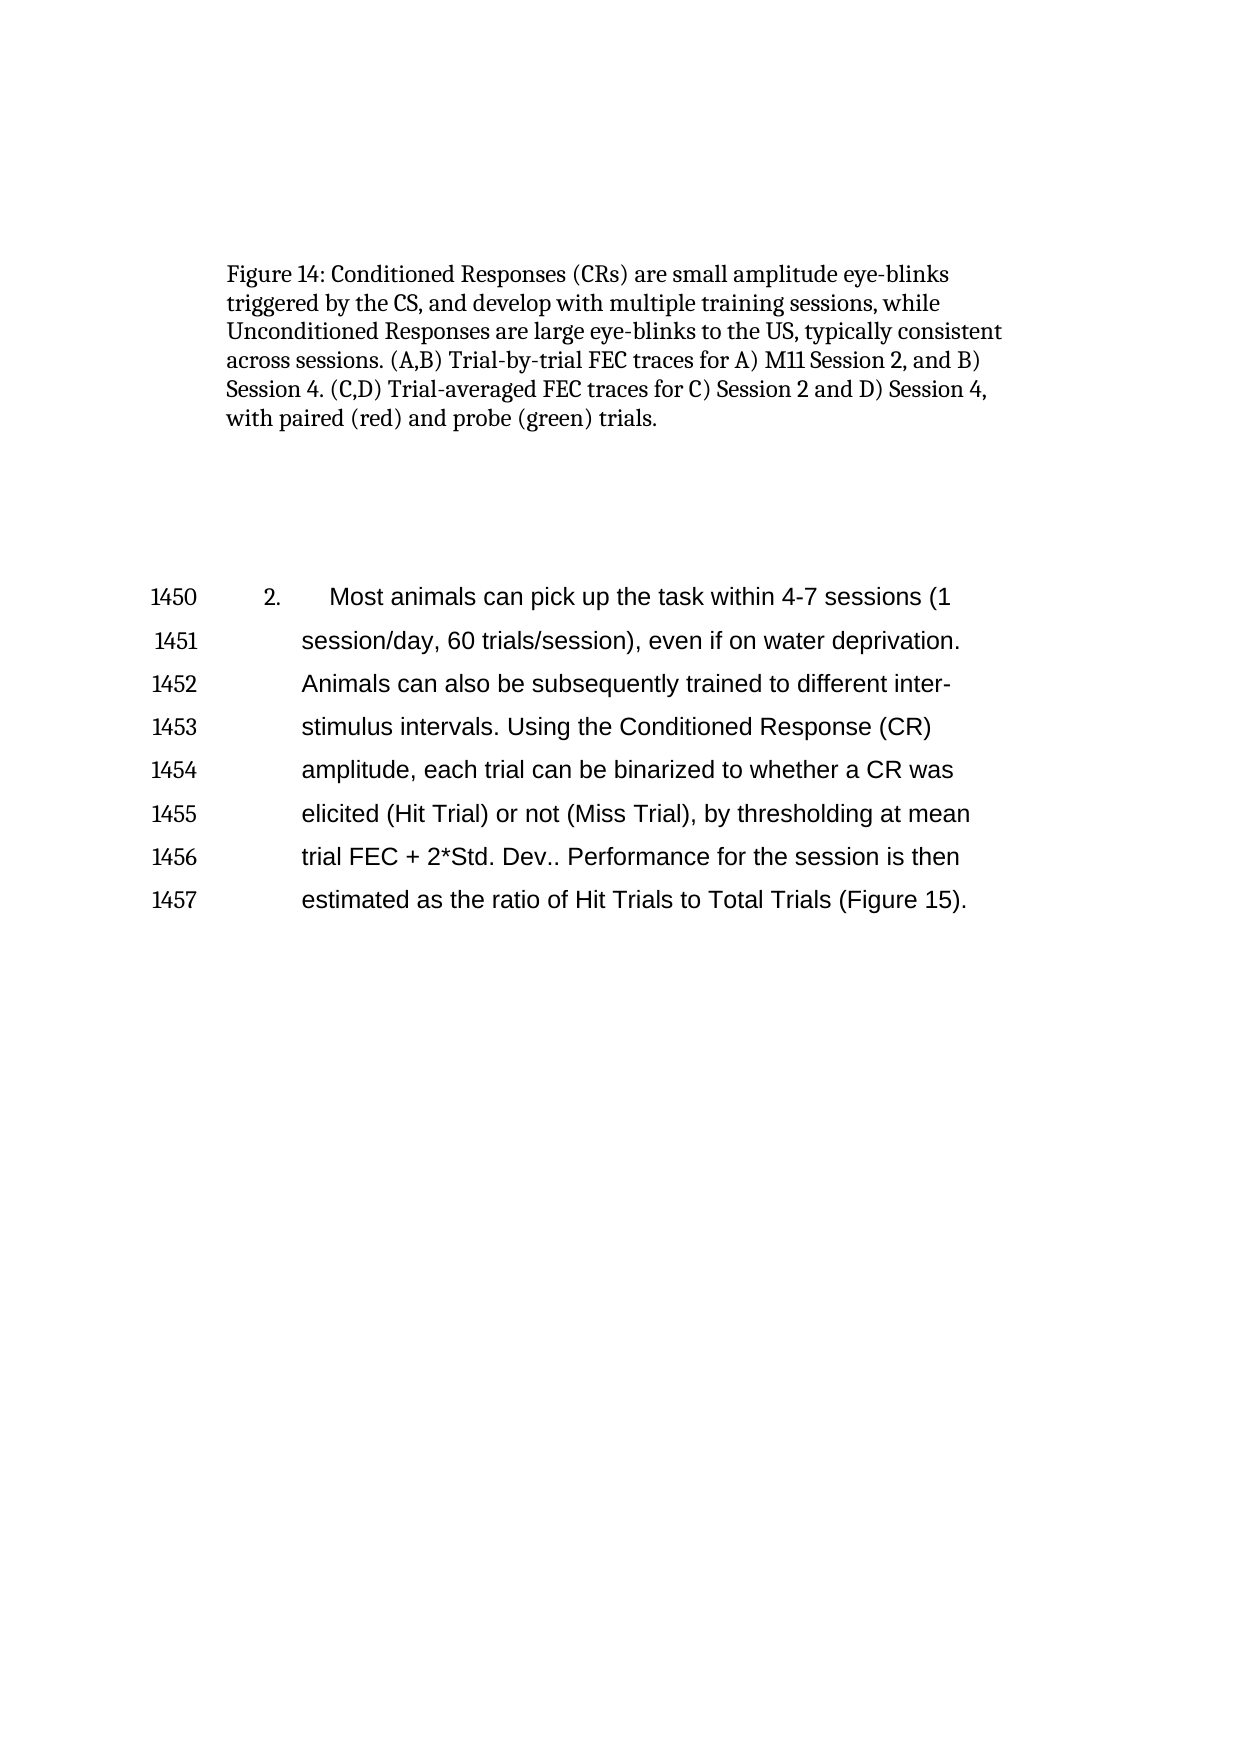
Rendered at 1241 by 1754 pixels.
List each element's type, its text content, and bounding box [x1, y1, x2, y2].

text Figure 14: Conditioned Responses (CRs) are small amplitude eye-blinks triggered by the CS, and develop with multiple training sessions, while Unconditioned Responses are large eye-blinks to the US, typically consistent across sessions. (A,B) Trial-by-trial FEC traces for A) M11 Session 2, and B) Session 4. (C,D) Trial-averaged FEC traces for C) Session 2 and D) Session 4, with paired (red) and probe (green) trials. [226, 260, 1014, 432]
list Most animals can pick up the task within 4-7 sessions (1 session/day, 60 trials/session), even if on water deprivation. Animals can also be subsequently trained to different inter-stimulus intervals. Using the Conditioned Response (CR) amplitude, each trial can be binarized to whether a CR was elicited (Hit Trial) or not (Miss Trial), by thresholding at mean trial FEC + 2*Std. Dev.. Performance for the session is then estimated as the ratio of Hit Trials to Total Trials (Figure 15). [264, 582, 1014, 914]
